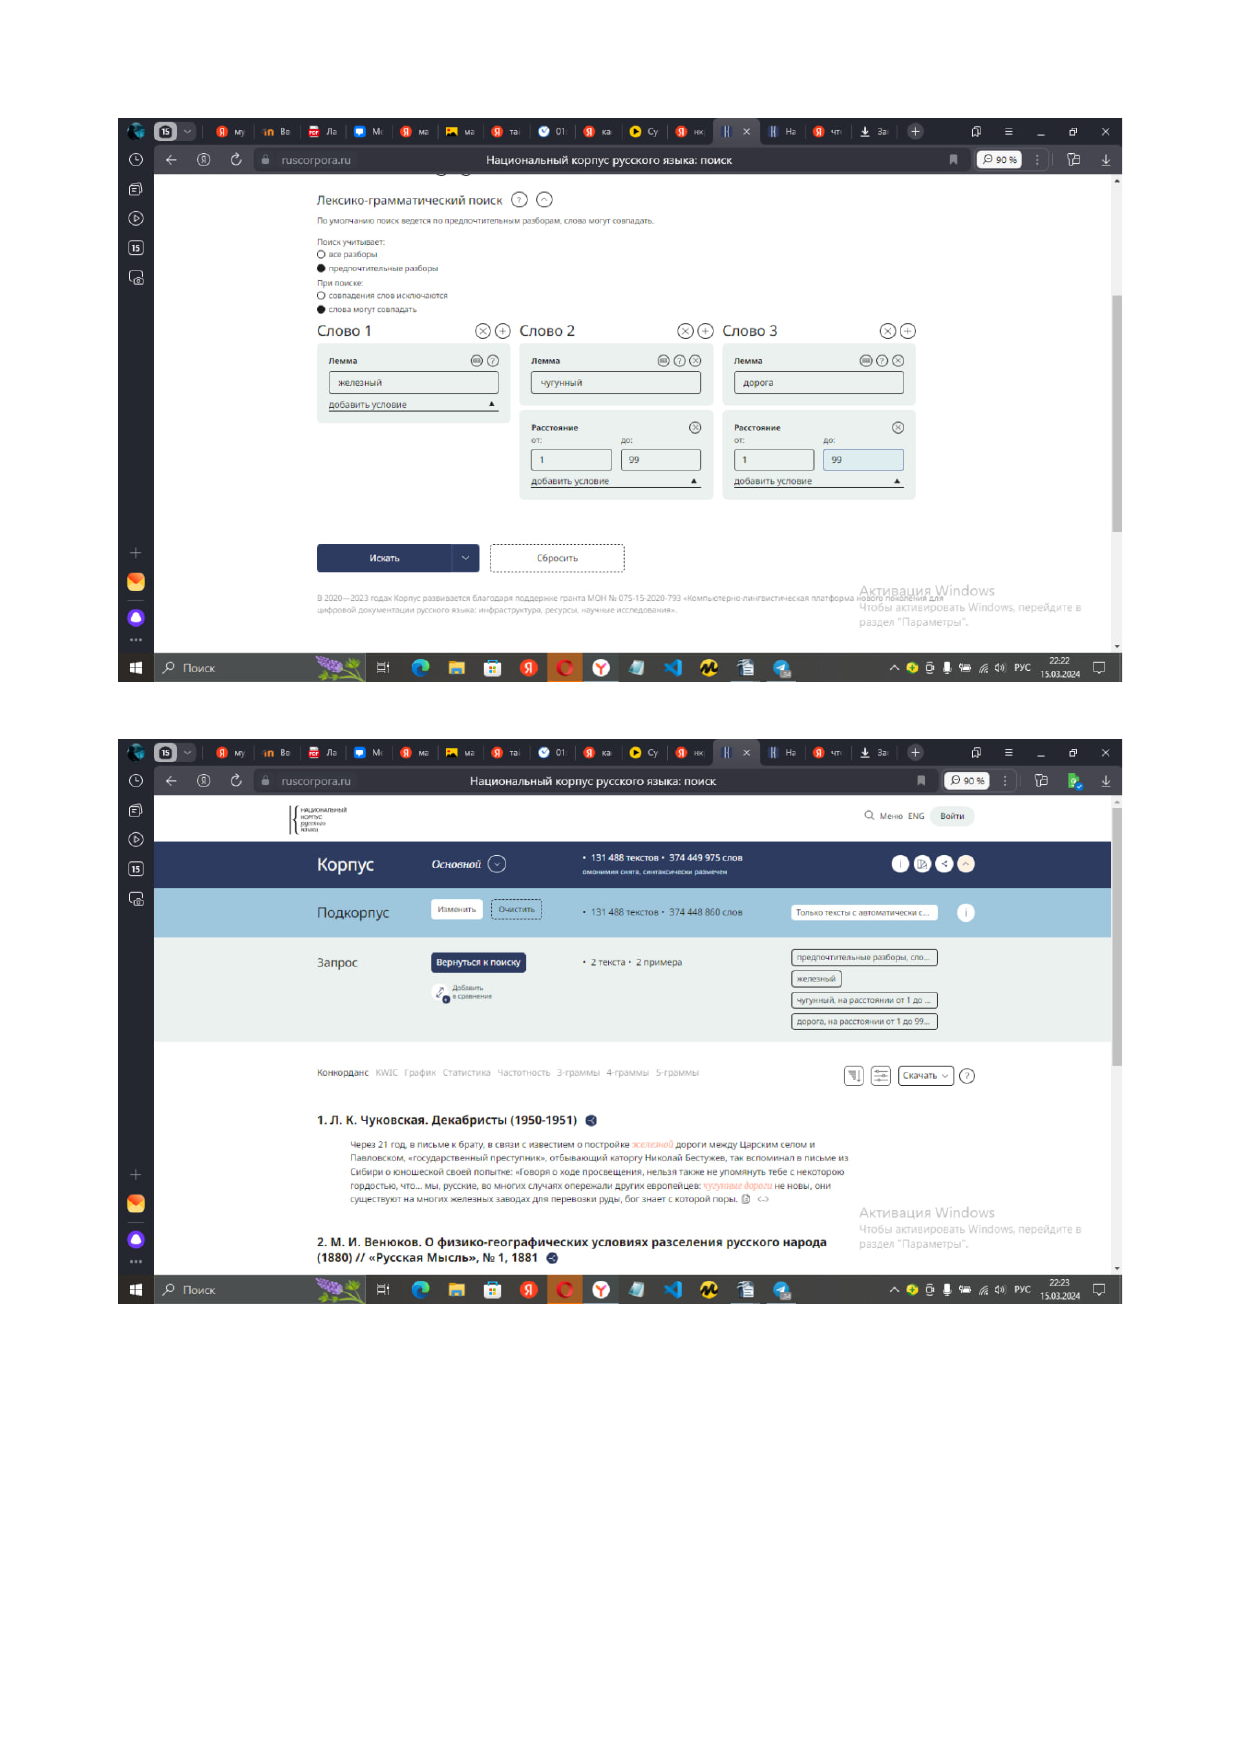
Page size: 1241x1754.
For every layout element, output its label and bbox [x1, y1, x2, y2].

picture [118, 118, 1123, 682]
picture [118, 739, 1123, 1304]
